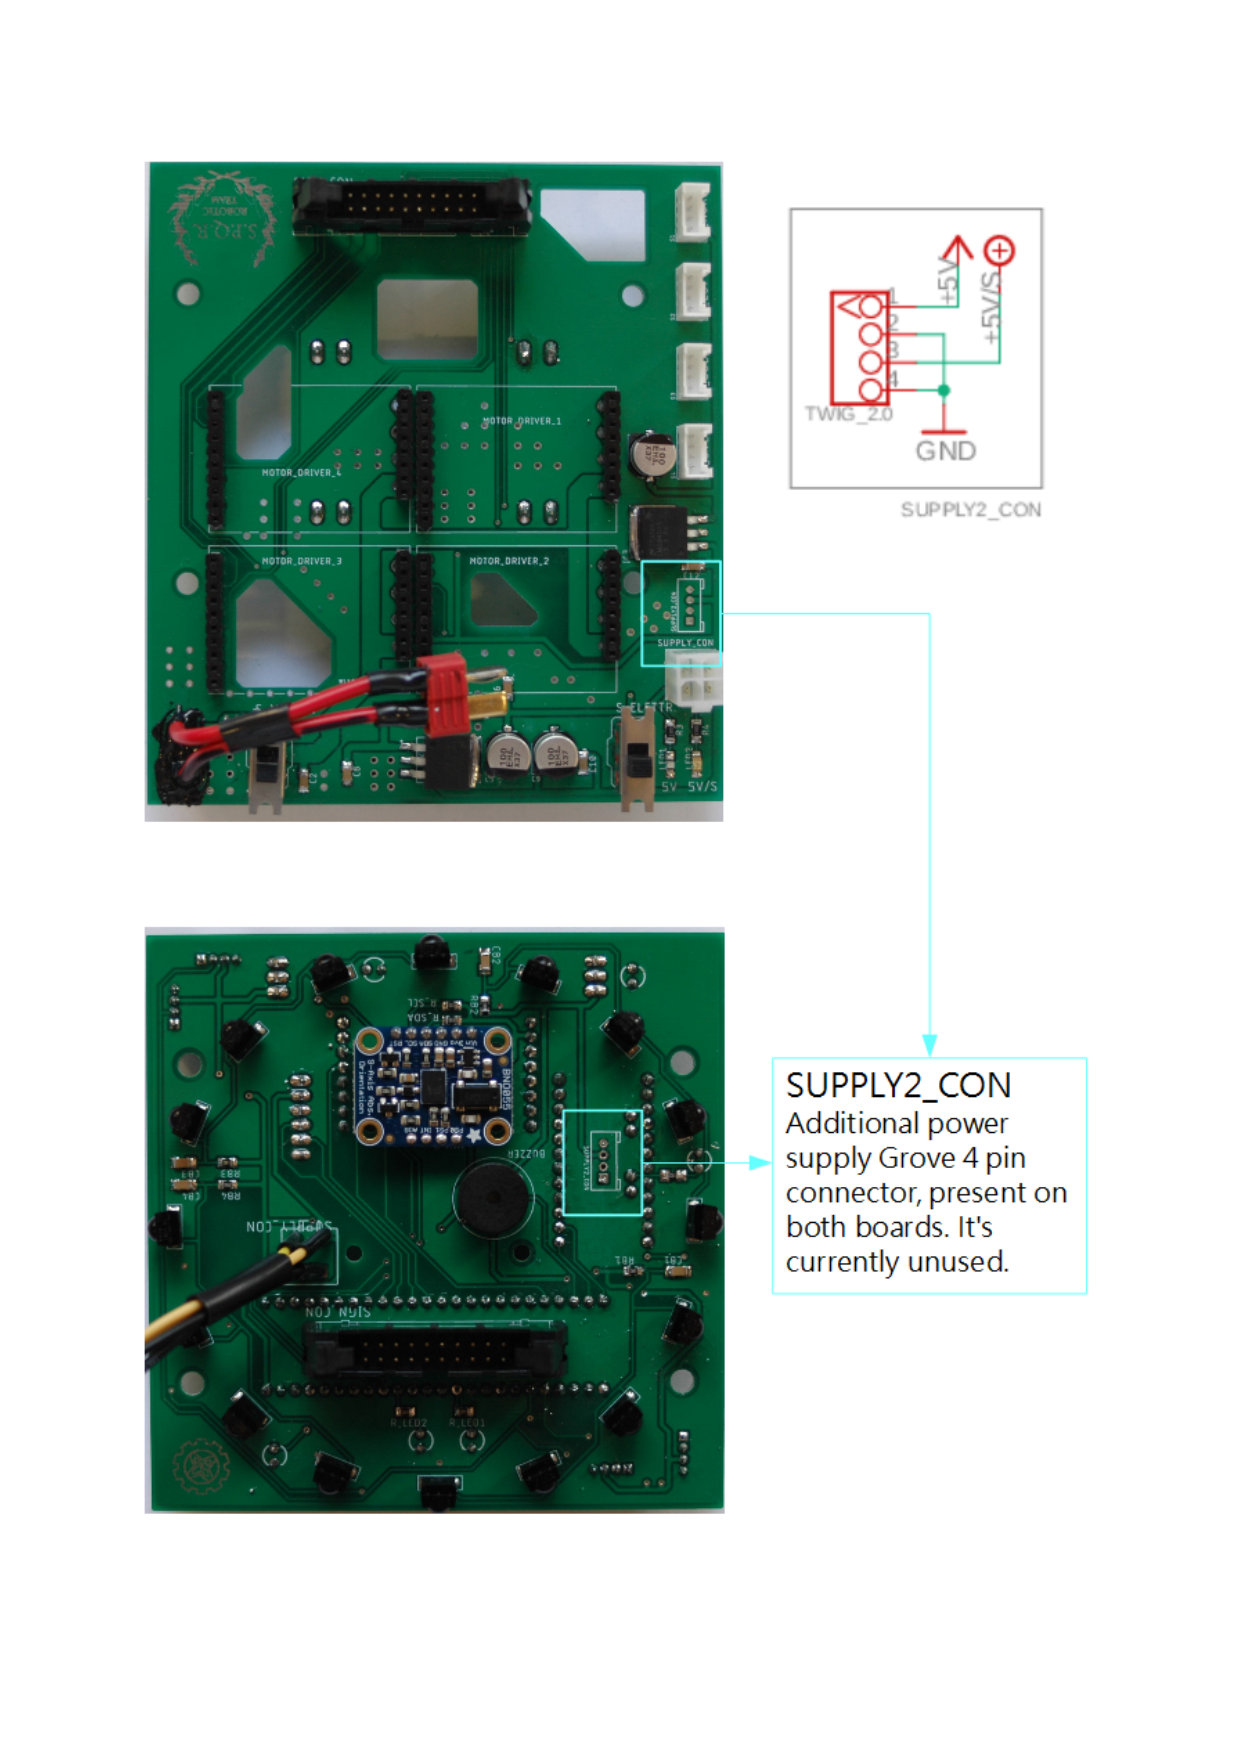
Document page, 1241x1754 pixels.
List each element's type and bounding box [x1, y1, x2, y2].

picture [66, 90, 1165, 1644]
